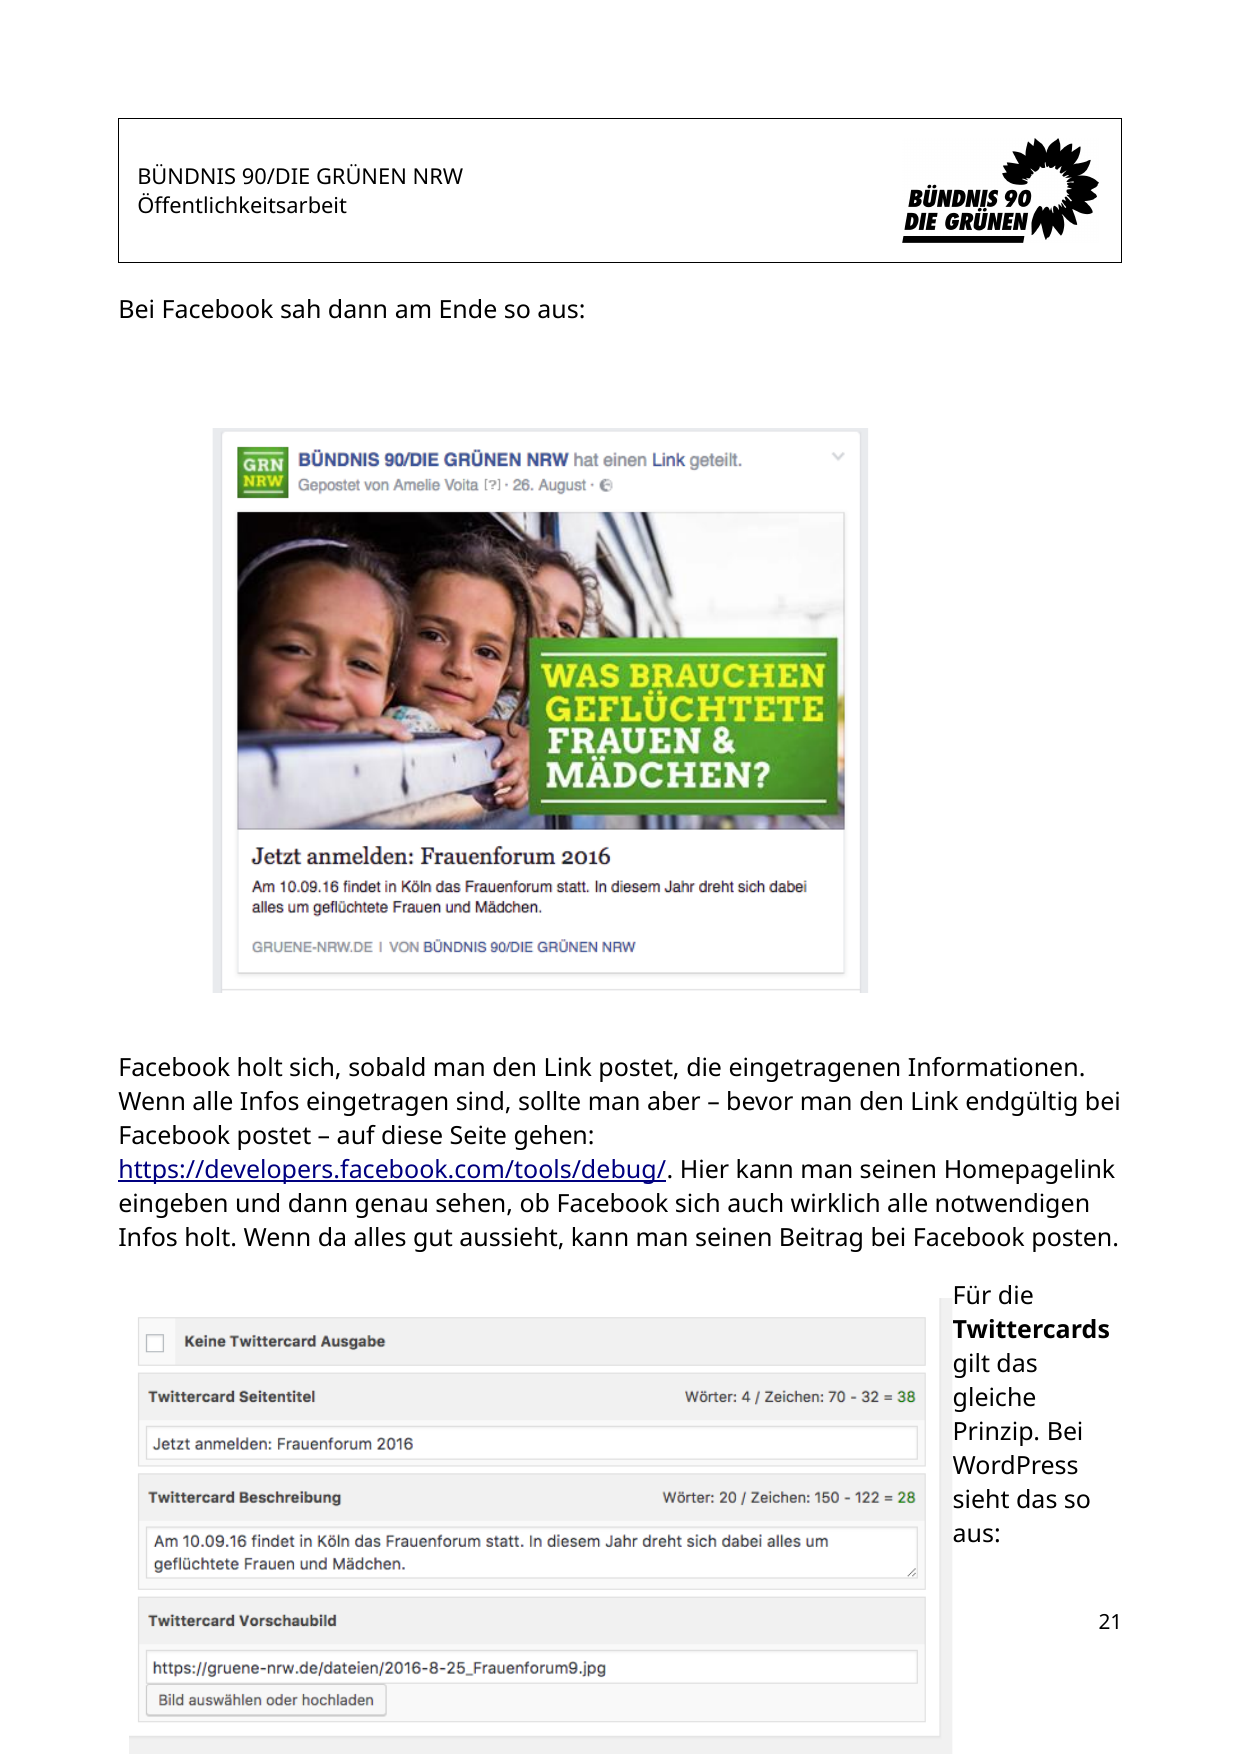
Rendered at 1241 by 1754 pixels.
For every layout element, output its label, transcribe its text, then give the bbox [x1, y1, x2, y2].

text Für die Twittercards gilt das gleiche Prinzip. Bei WordPress sieht das so aus: [118, 1278, 1122, 1550]
picture [902, 138, 1099, 243]
picture [129, 1298, 953, 1754]
picture [212, 428, 869, 993]
text Bei Facebook sah dann am Ende so aus: [118, 292, 1122, 326]
text Facebook holt sich, sobald man den Link postet, die eingetragenen Informationen. Wenn alle Infos eingetragen sind, sollte man aber – bevor man den Link endgültig bei Facebook postet – auf diese Seite gehen: https://developers.facebook.com/tools/debug/. Hier kann man seinen Homepagelink eingeben und dann genau sehen, ob Facebook sich auch wirklich alle notwendigen Infos holt. Wenn da alles gut aussieht, kann man seinen Beitrag bei Facebook posten. [118, 1049, 1122, 1253]
